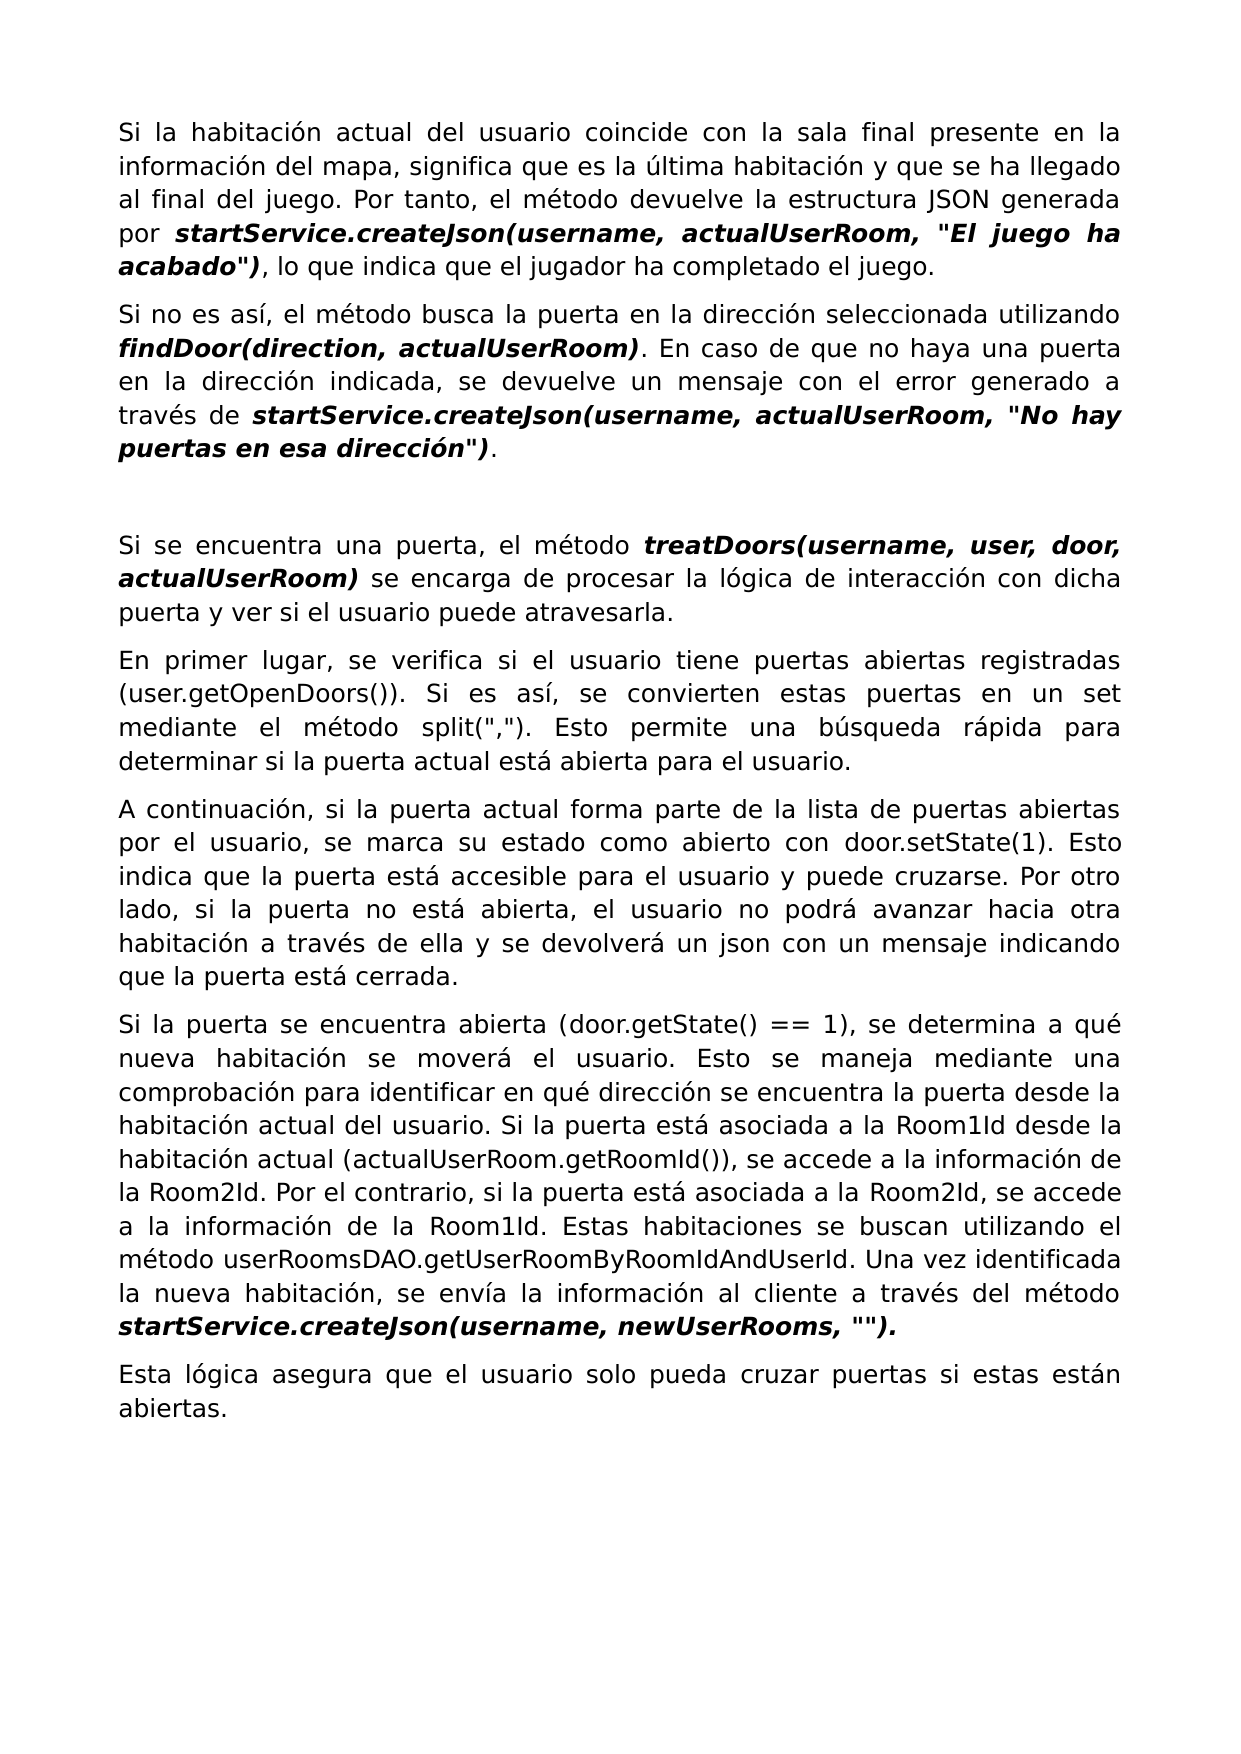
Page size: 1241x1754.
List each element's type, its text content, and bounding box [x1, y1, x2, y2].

text Si la puerta se encuentra abierta (door.getState() == 1), se determina a qué nueva habitación se moverá el usuario. Esto se maneja mediante una comprobación para identificar en qué dirección se encuentra la puerta desde la habitación actual del usuario. Si la puerta está asociada a la Room1Id desde la habitación actual (actualUserRoom.getRoomId()), se accede a la información de la Room2Id. Por el contrario, si la puerta está asociada a la Room2Id, se accede a la información de la Room1Id. Estas habitaciones se buscan utilizando el método userRoomsDAO.getUserRoomByRoomIdAndUserId. Una vez identificada la nueva habitación, se envía la información al cliente a través del método startService.createJson(username, newUserRooms, ""). [118, 1011, 1122, 1342]
text A continuación, si la puerta actual forma parte de la lista de puertas abiertas por el usuario, se marca su estado como abierto con door.setState(1). Esto indica que la puerta está accesible para el usuario y puede cruzarse. Por otro lado, si la puerta no está abierta, el usuario no podrá avanzar hacia otra habitación a través de ella y se devolverá un json con un mensaje indicando que la puerta está cerrada. [118, 795, 1122, 992]
text Si la habitación actual del usuario coincide con la sala final presente en la información del mapa, significa que es la última habitación y que se ha llegado al final del juego. Por tanto, el método devuelve la estructura JSON generada por startService.createJson(username, actualUserRoom, "El juego ha acabado"), lo que indica que el jugador ha completado el juego. [118, 118, 1122, 281]
text Esta lógica asegura que el usuario solo pueda cruzar puertas si estas están abiertas. [118, 1361, 1122, 1423]
text En primer lugar, se verifica si el usuario tiene puertas abiertas registradas (user.getOpenDoors()). Si es así, se convierten estas puertas en un set mediante el método split(","). Esto permite una búsqueda rápida para determinar si la puerta actual está abierta para el usuario. [118, 646, 1122, 776]
text Si no es así, el método busca la puerta en la dirección seleccionada utilizando findDoor(direction, actualUserRoom). En caso de que no haya una puerta en la dirección indicada, se devuelve un mensaje con el error generado a través de startService.createJson(username, actualUserRoom, "No hay puertas en esa dirección"). [118, 300, 1122, 464]
text Si se encuentra una puerta, el método treatDoors(username, user, door, actualUserRoom) se encarga de procesar la lógica de interacción con dicha puerta y ver si el usuario puede atravesarla. [118, 531, 1122, 627]
